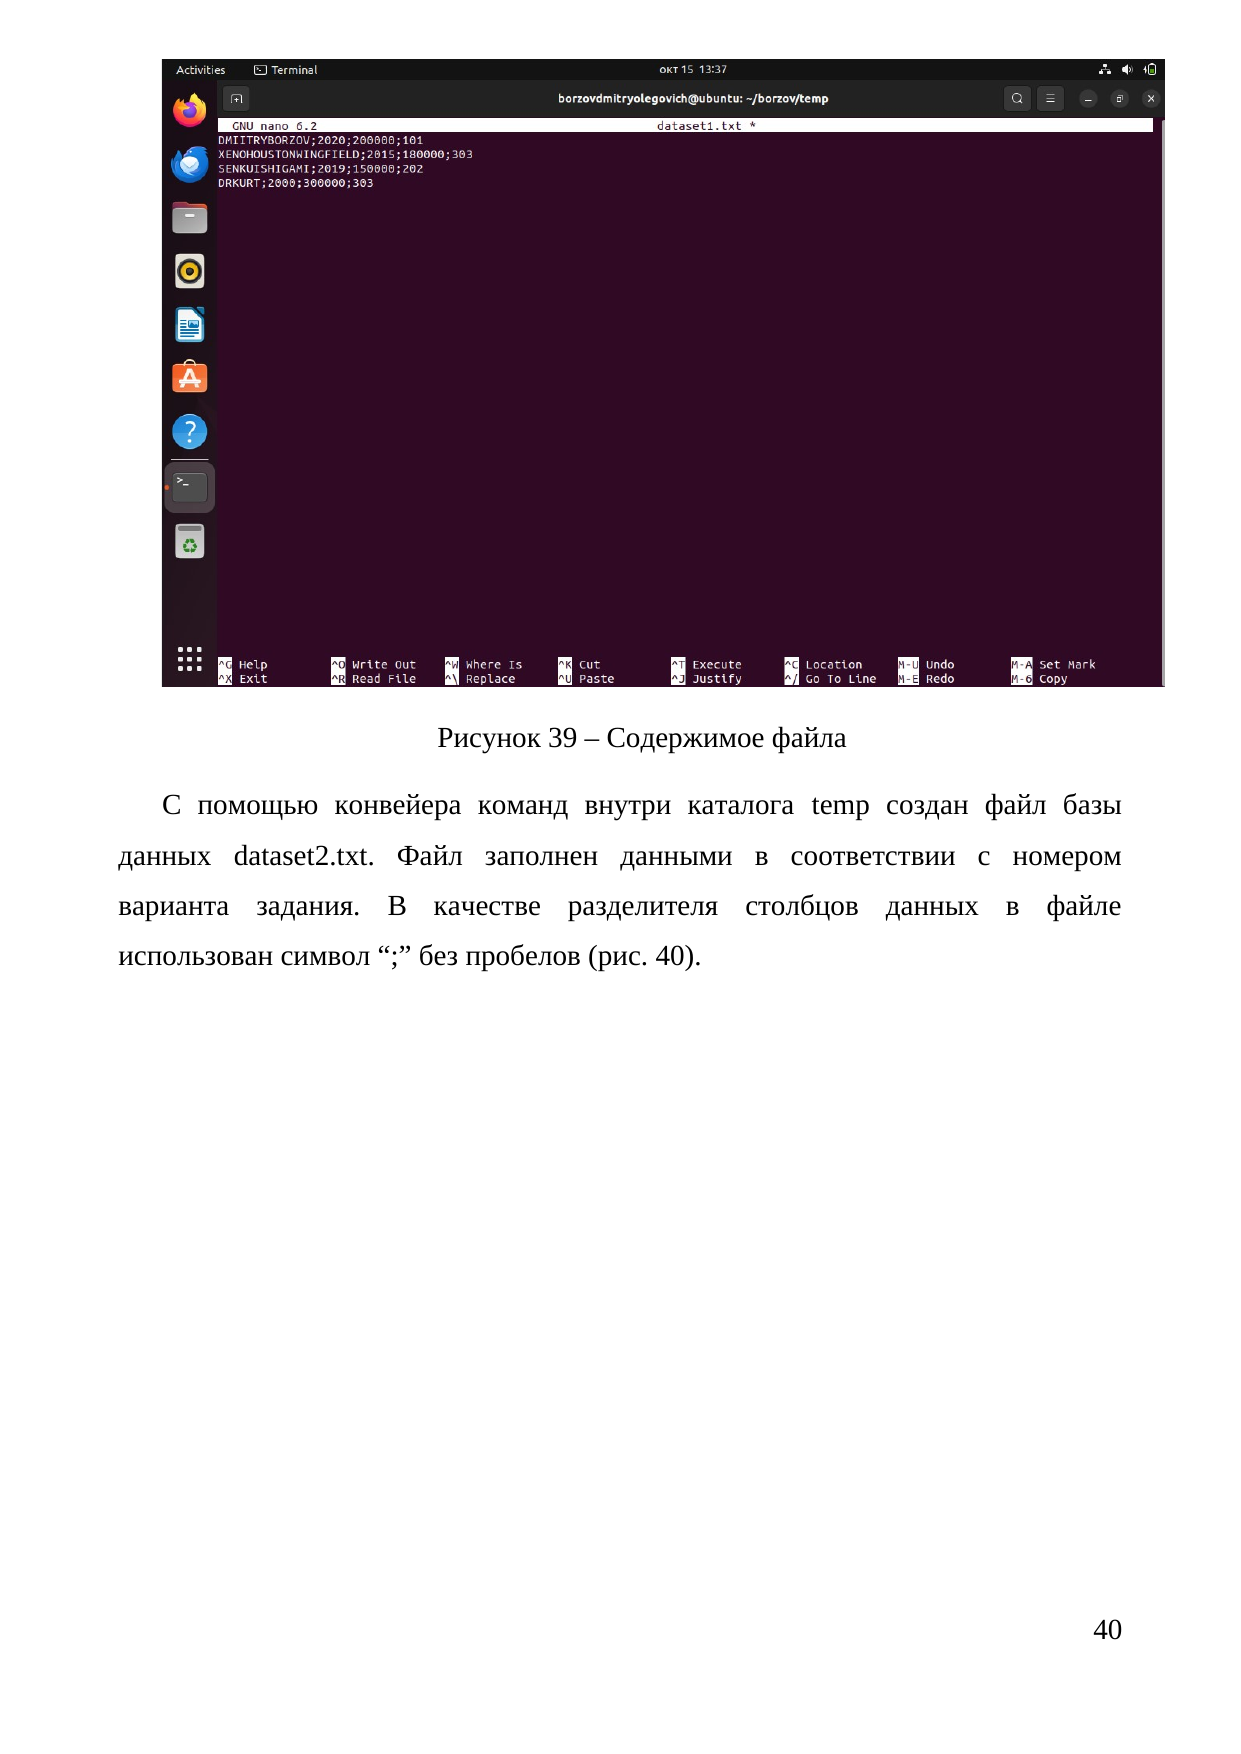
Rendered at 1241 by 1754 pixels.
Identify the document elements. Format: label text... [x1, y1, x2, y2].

text Рисунок 39 – Содержимое файла [118, 720, 1122, 754]
text С помощью конвейера команд внутри каталога temp создан файл базы данных dataset2.txt. Файл заполнен данными в соответствии с номером варианта задания. В качестве разделителя столбцов данных в файле использован символ “;” без пробелов (рис. 40). [118, 787, 1122, 972]
picture [161, 59, 1165, 687]
